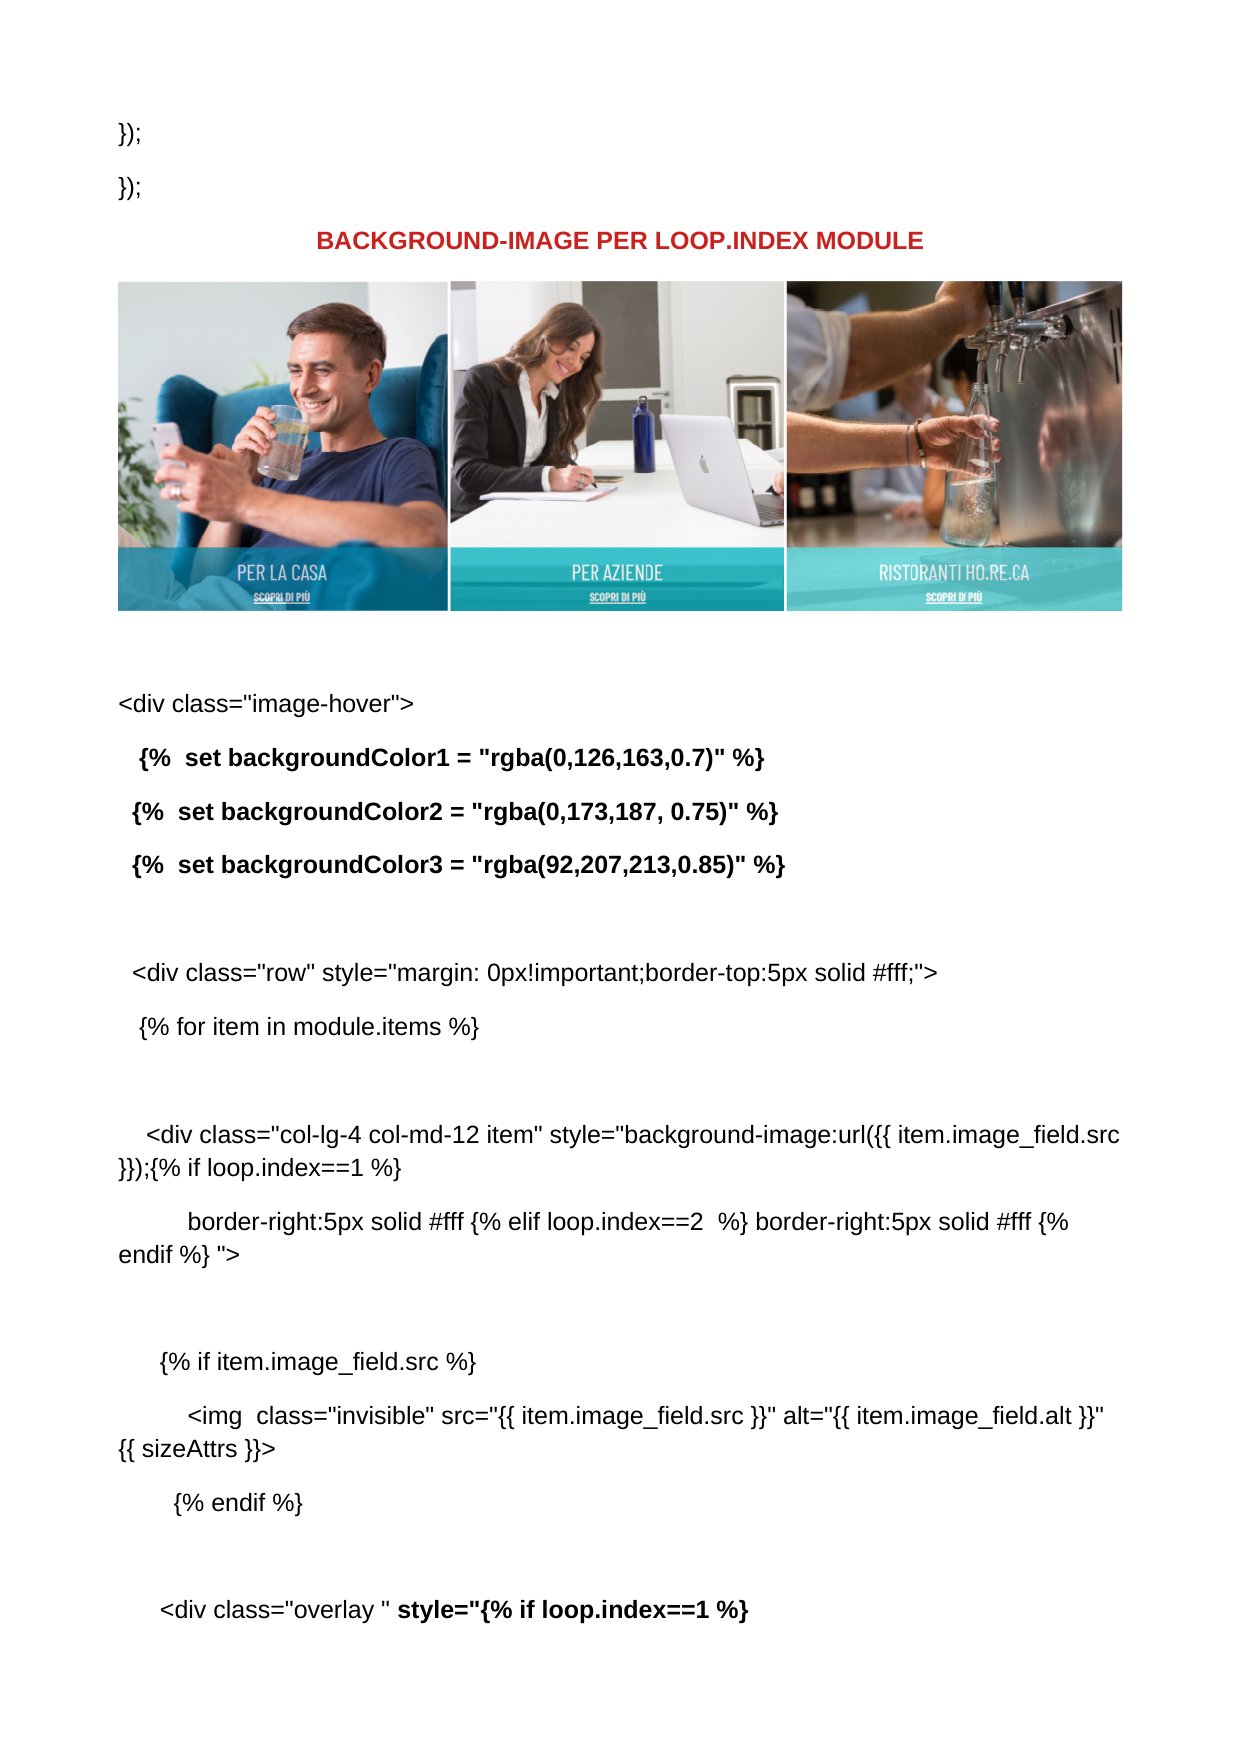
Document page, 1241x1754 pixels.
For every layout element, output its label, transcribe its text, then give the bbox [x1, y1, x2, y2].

text {% for item in module.items %} [118, 1012, 1122, 1041]
text <div class="col-lg-4 col-md-12 item" style="background-image:url({{ item.image_field.src }});{% if loop.index==1 %} [118, 1120, 1122, 1182]
text {% set backgroundColor1 = "rgba(0,126,163,0.7)" %} [118, 743, 1122, 772]
text BACKGROUND-IMAGE PER LOOP.INDEX MODULE [118, 226, 1122, 254]
text {% set backgroundColor3 = "rgba(92,207,213,0.85)" %} [118, 851, 1122, 879]
text }); [118, 172, 1122, 201]
text <div class="row" style="margin: 0px!important;border-top:5px solid #fff;"> [118, 958, 1122, 987]
text }); [118, 118, 1122, 147]
text {% endif %} [118, 1488, 1122, 1517]
text {% set backgroundColor2 = "rgba(0,173,187, 0.75)" %} [118, 797, 1122, 825]
text <img class="invisible" src="{{ item.image_field.src }}" alt="{{ item.image_field.alt }}" {{ sizeAttrs }}> [118, 1401, 1122, 1463]
text <div class="image-hover"> [118, 689, 1122, 718]
text {% if item.image_field.src %} [118, 1347, 1122, 1376]
text <div class="overlay " style="{% if loop.index==1 %} [118, 1595, 1122, 1624]
text border-right:5px solid #fff {% elif loop.index==2 %} border-right:5px solid #fff {% endif %} "> [118, 1207, 1122, 1268]
